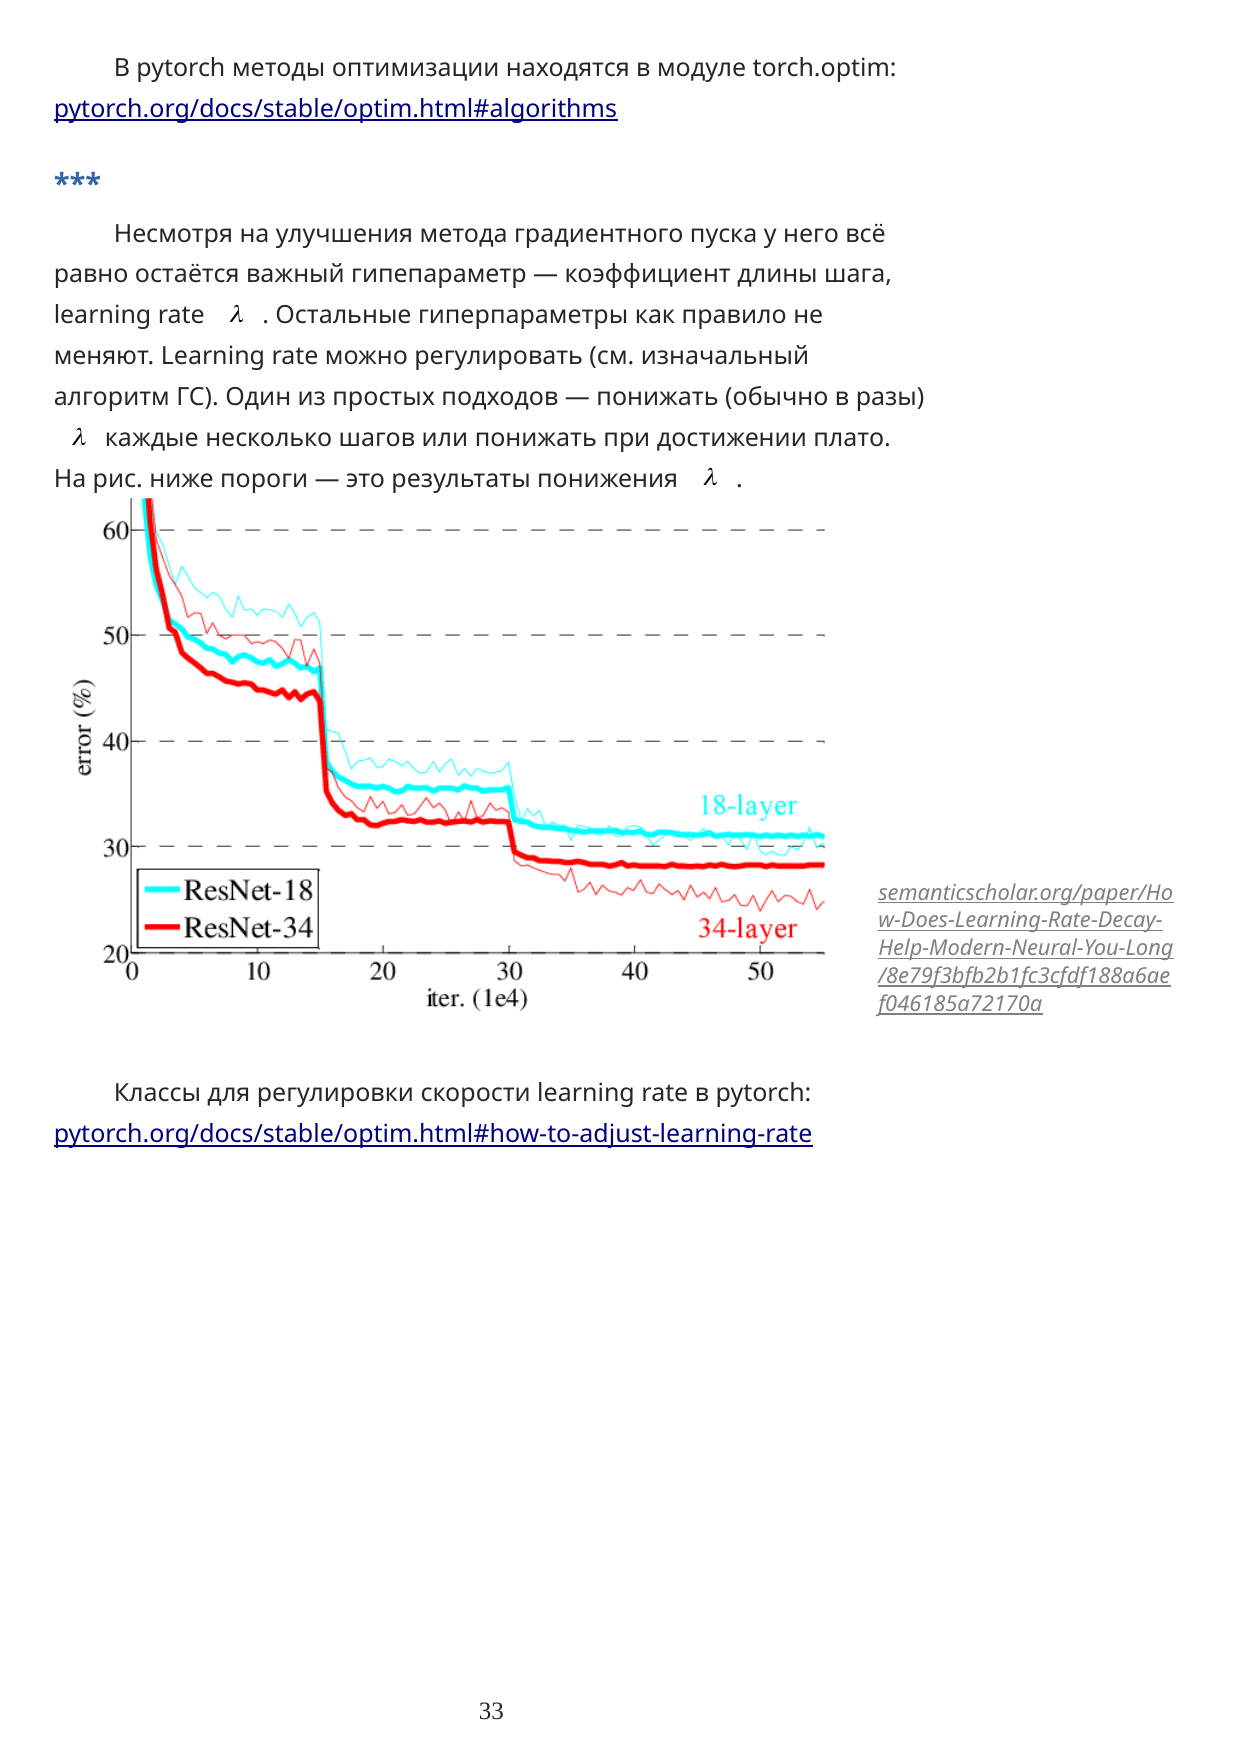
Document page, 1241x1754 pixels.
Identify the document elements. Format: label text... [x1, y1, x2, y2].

picture [66, 497, 826, 1020]
subtitle *** [53, 163, 928, 203]
text Несмотря на улучшения метода градиентного пуска у него всё равно остаётся важный гипепараметр — коэффициент длины шага, learning rate . Остальные гиперпараметры как правило не меняют. Learning rate можно регулировать (см. изначальный алгоритм ГС). Один из простых подходов — понижать (обычно в разы) каждые несколько шагов или понижать при достижении плато. На рис. ниже пороги — это результаты понижения . [53, 215, 928, 494]
text Классы для регулировки скорости learning rate в pytorch: pytorch.org/docs/stable/optim.html#how-to-adjust-learning-rate [53, 1075, 928, 1150]
text В pytorch методы оптимизации находятся в модуле torch.optim: pytorch.org/docs/stable/optim.html#algorithms [53, 49, 928, 124]
